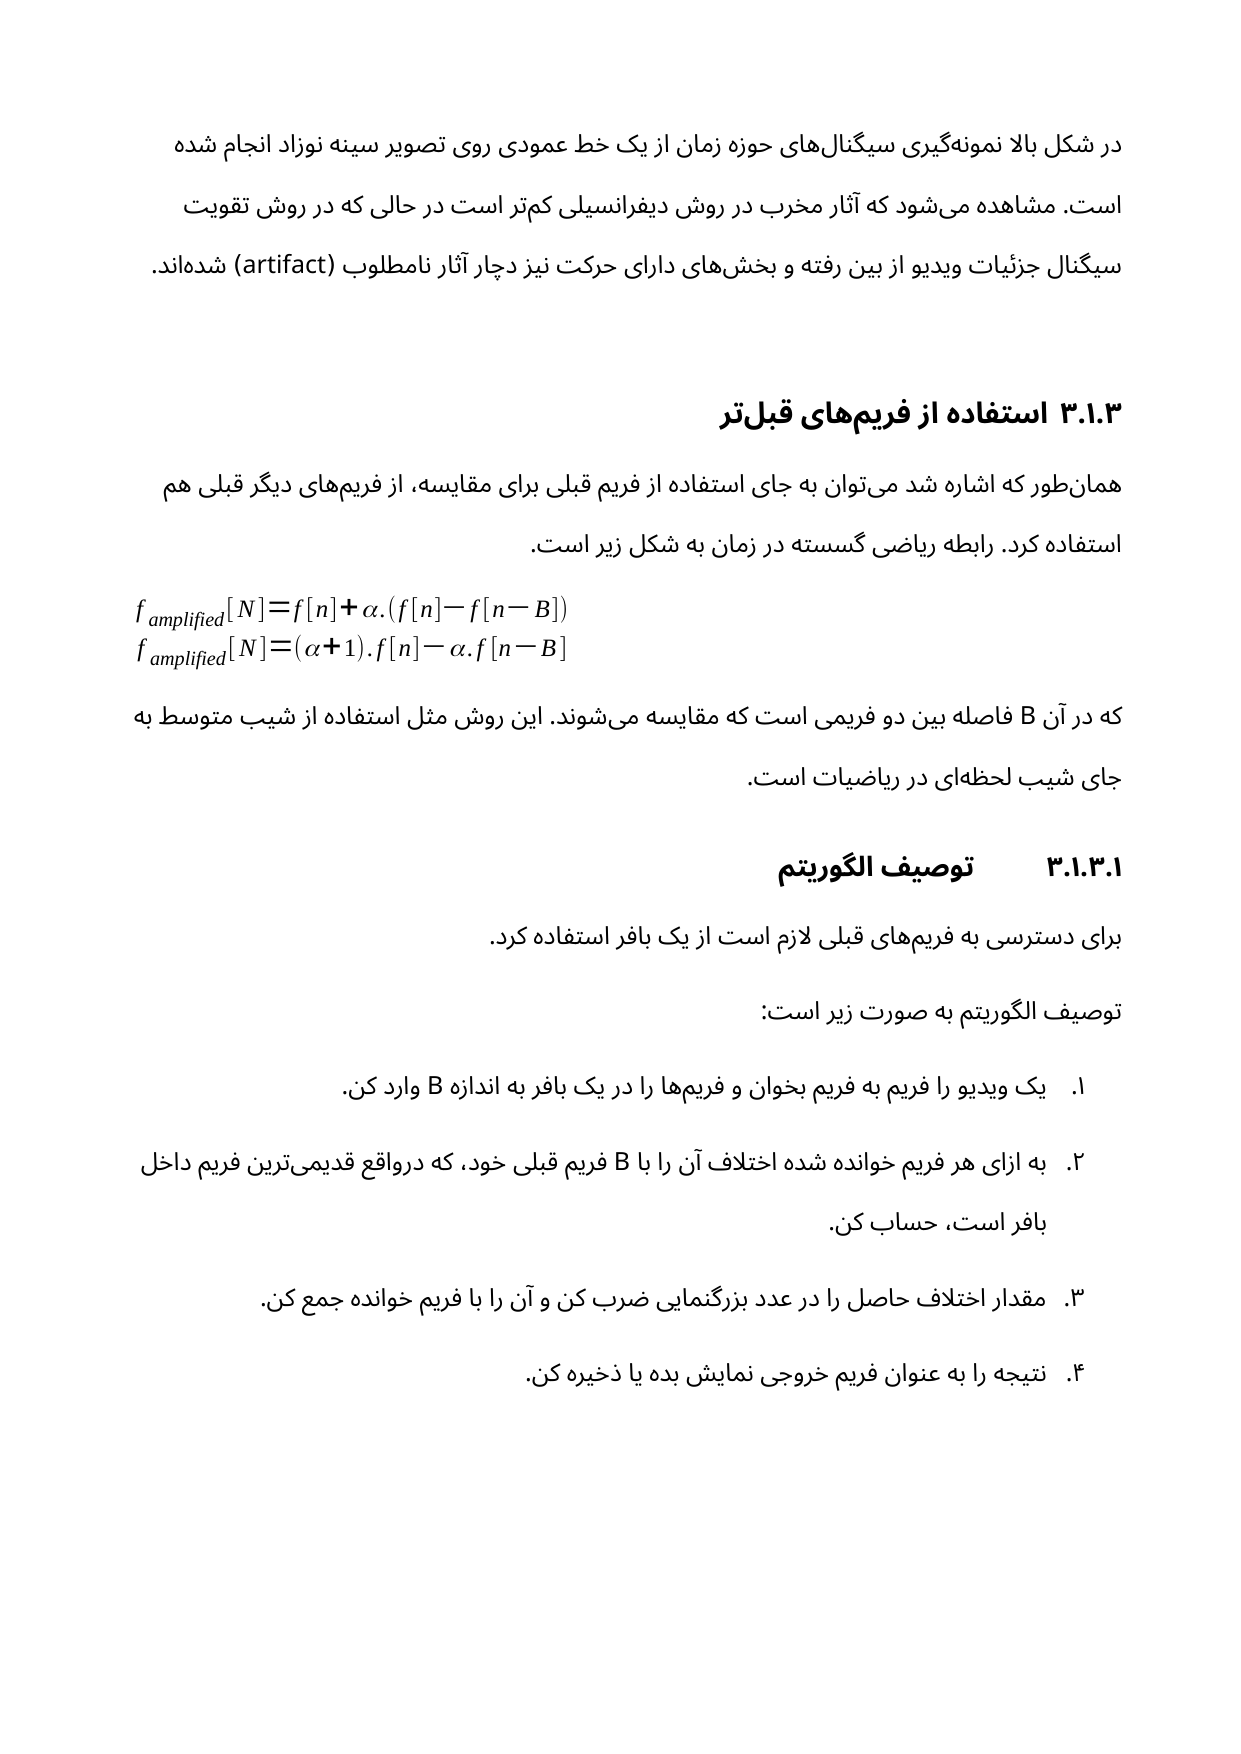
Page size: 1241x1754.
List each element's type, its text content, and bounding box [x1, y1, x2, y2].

text برای دسترسی به فریم‌های قبلی لازم است از یک بافر استفاده کرد. [118, 910, 1122, 963]
text همان‌طور که اشاره شد می‌توان به جای استفاده از فریم قبلی برای مقایسه، از فریم‌های دیگر قبلی هم استفاده کرد. رابطه ریاضی گسسته در زمان به شکل زیر است. [118, 458, 1122, 571]
subtitle توصیف الگوریتم [118, 839, 1122, 897]
text در شکل بالا نمونه‌گیری سیگنال‌های حوزه زمان از یک خط عمودی روی تصویر سینه نوزاد انجام شده است. مشاهده می‌شود که آثار مخرب در روش دیفرانسیلی کم‌تر است در حالی که در روش تقویت سیگنال جزئیات ویدیو از بین رفته و بخش‌های دارای حرکت نیز دچار آثار نامطلوب (artifact) شده‌اند. [118, 118, 1122, 292]
text توصیف الگوریتم به صورت زیر است: [118, 985, 1122, 1038]
list نتیجه را به عنوان فریم خروجی نمایش بده یا ذخیره کن. [118, 1347, 1084, 1400]
subtitle استفاده از فریم‌های قبل‌تر [118, 383, 1122, 445]
text که در آن B فاصله بین دو فریمی است که مقایسه می‌شوند. این روش مثل استفاده از شیب متوسط به جای شیب لحظه‌ای در ریاضیات است. [118, 690, 1122, 804]
list یک ویدیو را فریم به فریم بخوان و فریم‌ها را در یک بافر به اندازه B وارد کن. [118, 1060, 1084, 1113]
list به ازای هر فریم خوانده شده اختلاف آن را با B فریم قبلی خود، که در‌واقع قدیمی‌ترین فریم داخل بافر است، حساب کن. [118, 1136, 1084, 1249]
list مقدار اختلاف حاصل را در عدد بزرگنمایی ضرب کن و آن را با فریم خوانده جمع کن. [118, 1272, 1084, 1324]
